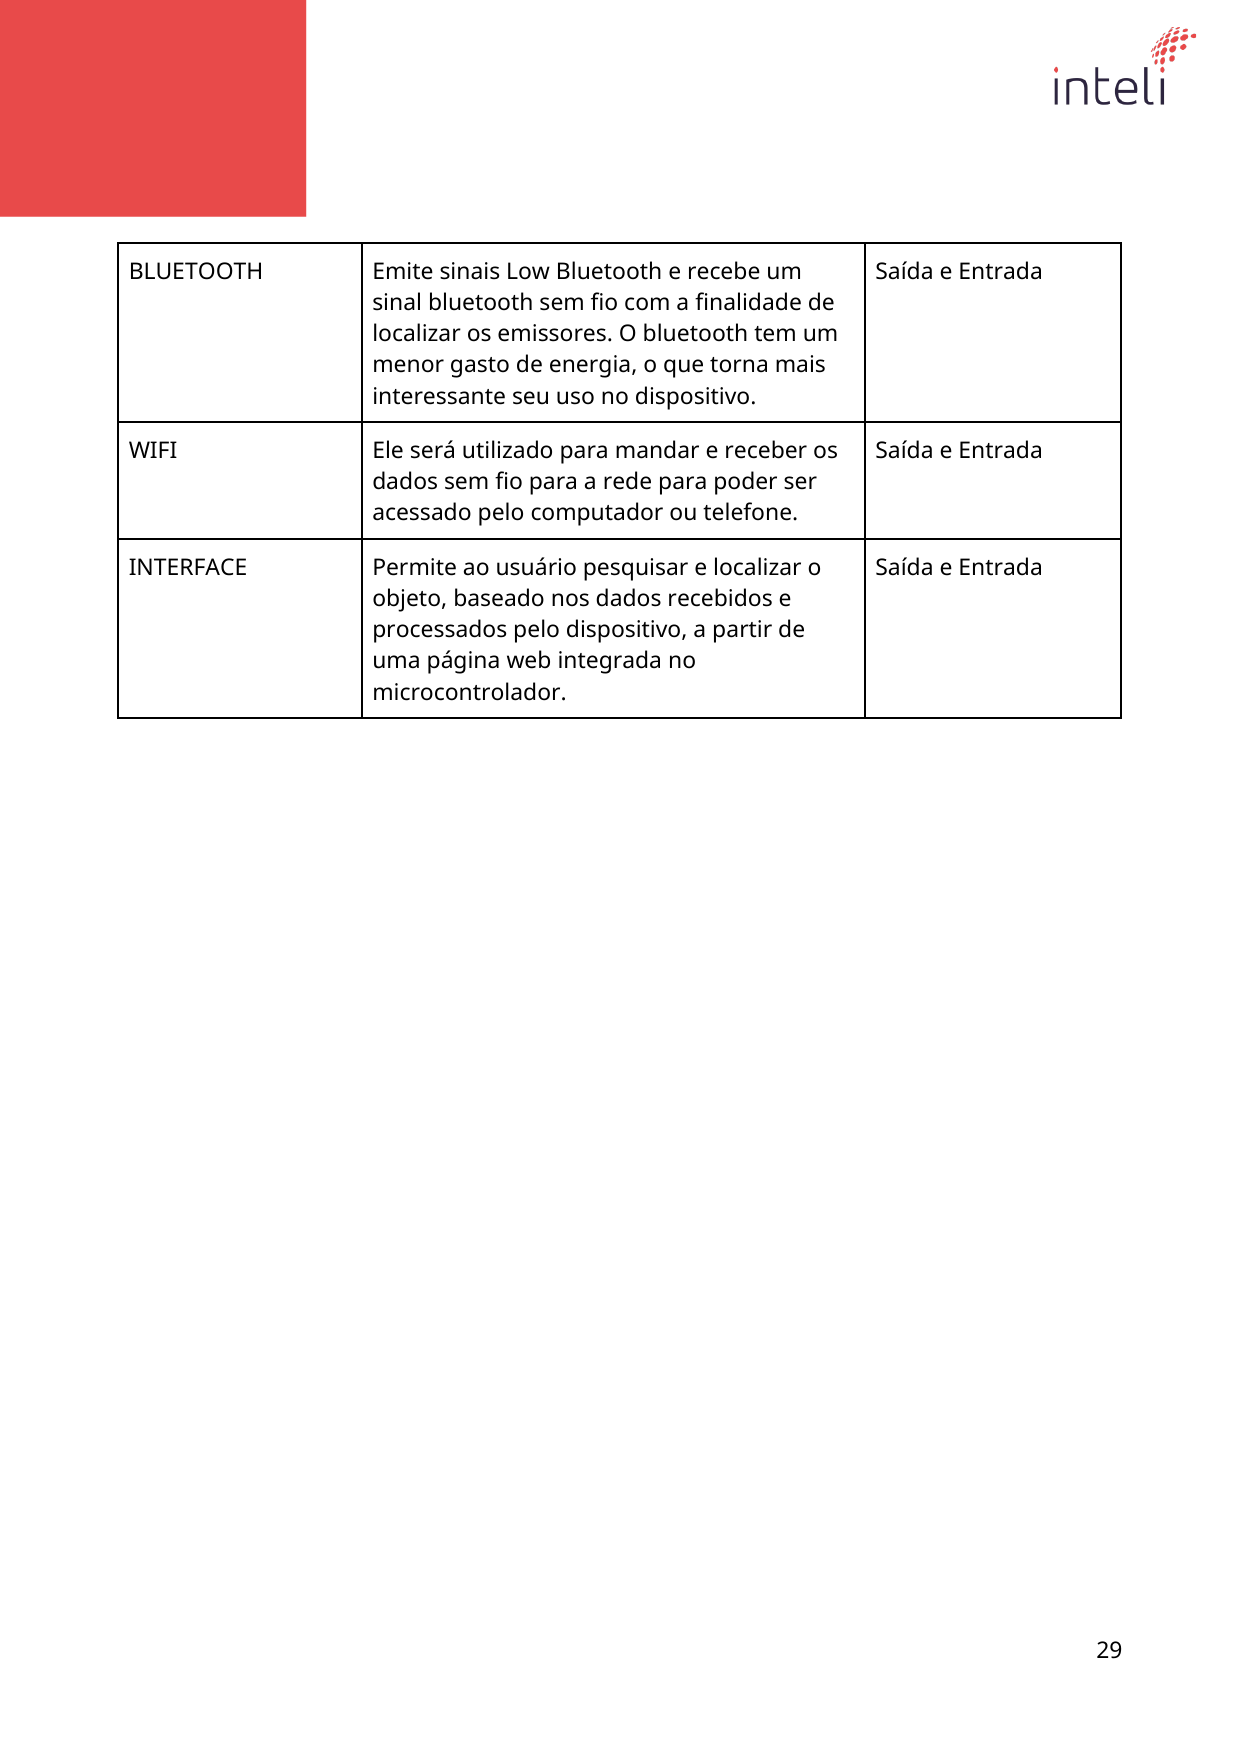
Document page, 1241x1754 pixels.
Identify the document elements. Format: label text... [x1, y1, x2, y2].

table_cell INTERFACE [119, 540, 361, 717]
table_cell WIFI [119, 423, 361, 538]
table_cell Saída e Entrada [866, 540, 1120, 717]
table_cell Ele será utilizado para mandar e receber os dados sem fio para a rede para poder ser acessado pelo computador ou telefone. [363, 423, 864, 538]
table_cell BLUETOOTH [119, 244, 361, 421]
table_cell Saída e Entrada [866, 244, 1120, 421]
picture [1054, 27, 1197, 105]
table_cell Emite sinais Low Bluetooth e recebe um sinal bluetooth sem fio com a finalidade de localizar os emissores. O bluetooth tem um menor gasto de energia, o que torna mais interessante seu uso no dispositivo. [363, 244, 864, 421]
table_cell Saída e Entrada [866, 423, 1120, 538]
picture [0, 0, 307, 217]
table_cell Permite ao usuário pesquisar e localizar o objeto, baseado nos dados recebidos e processados pelo dispositivo, a partir de uma página web integrada no microcontrolador. [363, 540, 864, 717]
